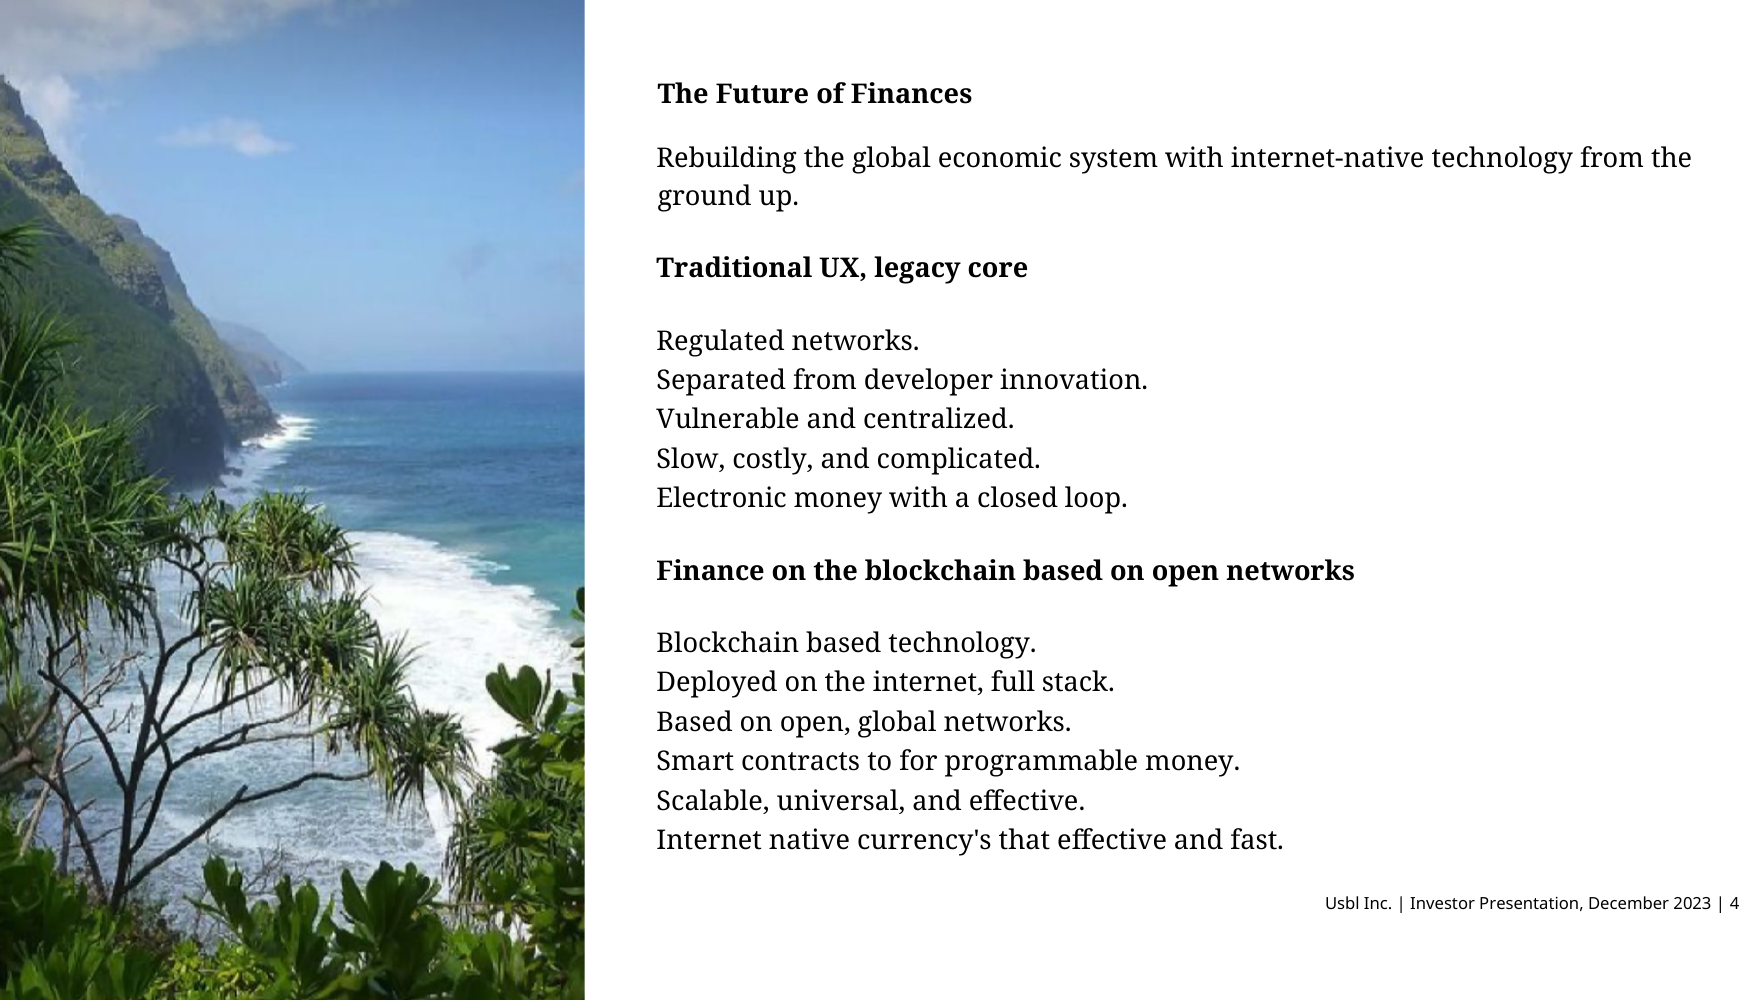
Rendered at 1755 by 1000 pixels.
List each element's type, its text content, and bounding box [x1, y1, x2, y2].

text Electronic money with a closed loop. [656, 479, 1739, 516]
text Internet native currency's that effective and fast. [656, 821, 1739, 857]
text Deployed on the internet, full stack. [656, 663, 1739, 699]
text Blockchain based technology. [656, 623, 1739, 660]
text Finance on the blockchain based on open networks [656, 551, 1739, 588]
text Slow, costly, and complicated. [656, 439, 1739, 476]
text Separated from developer innovation. [656, 361, 1739, 397]
text Vulnerable and centralized. [656, 400, 1739, 437]
text Traditional UX, legacy core [656, 249, 1739, 286]
picture [0, 0, 585, 1000]
text Scalable, universal, and effective. [656, 781, 1739, 818]
text Regulated networks. [656, 321, 1739, 358]
text Based on open, global networks. [656, 702, 1739, 739]
text Rebuilding the global economic system with internet-native technology from the ground up. [656, 138, 1739, 213]
subtitle The Future of Finances [657, 75, 1739, 112]
text Smart contracts to for programmable money. [656, 742, 1739, 778]
